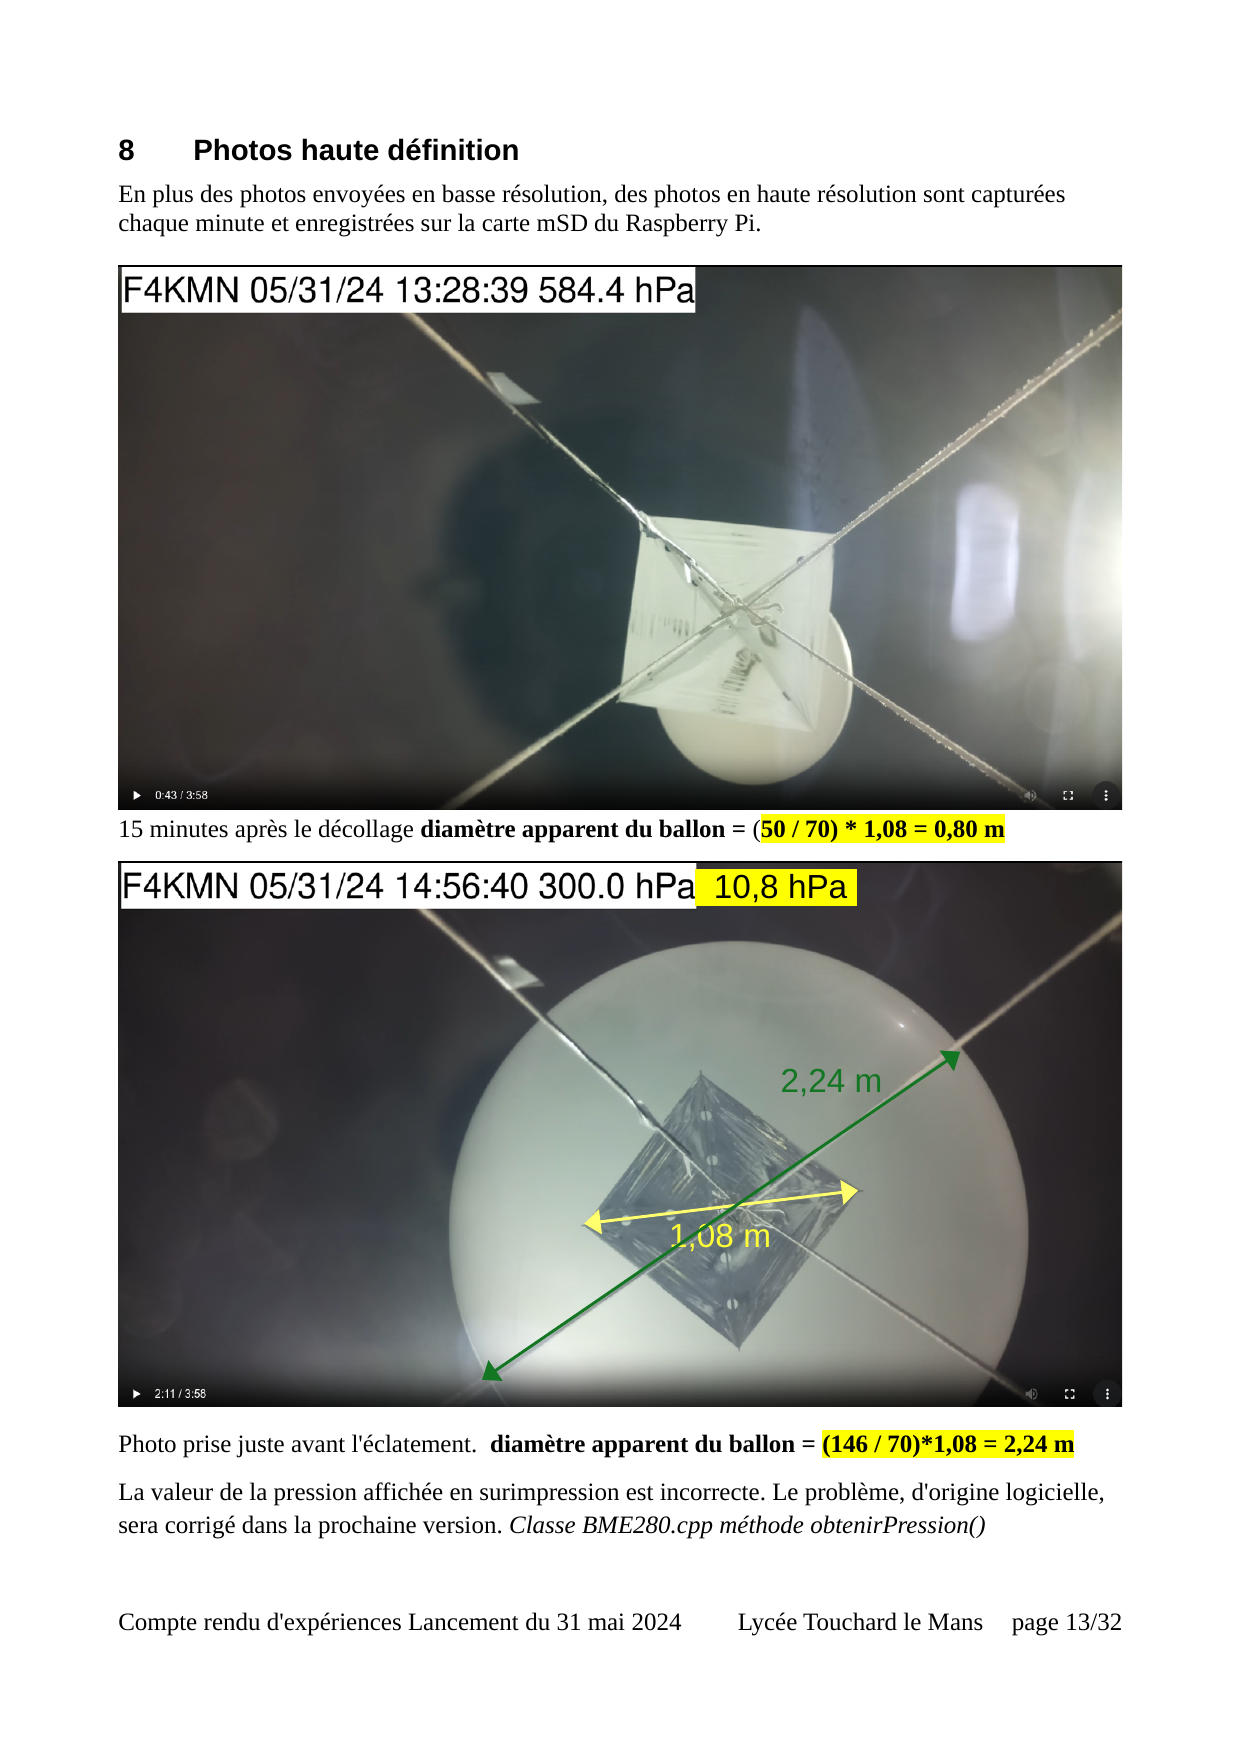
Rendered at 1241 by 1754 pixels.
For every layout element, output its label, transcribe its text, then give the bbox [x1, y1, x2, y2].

text 15 minutes après le décollage diamètre apparent du ballon = (50 / 70) * 1,08 = 0,80 m [118, 810, 1122, 843]
subtitle Photos haute définition [118, 133, 1122, 166]
text En plus des photos envoyées en basse résolution, des photos en haute résolution sont capturées chaque minute et enregistrées sur la carte mSD du Raspberry Pi. [118, 179, 1122, 236]
text La valeur de la pression affichée en surimpression est incorrecte. Le problème, d'origine logicielle, sera corrigé dans la prochaine version. Classe BME280.cpp méthode obtenirPression() [118, 1477, 1122, 1539]
picture [118, 861, 1123, 1407]
text Photo prise juste avant l'éclatement. diamètre apparent du ballon = (146 / 70)*1,08 = 2,24 m [118, 1407, 1122, 1458]
picture [118, 265, 1123, 810]
